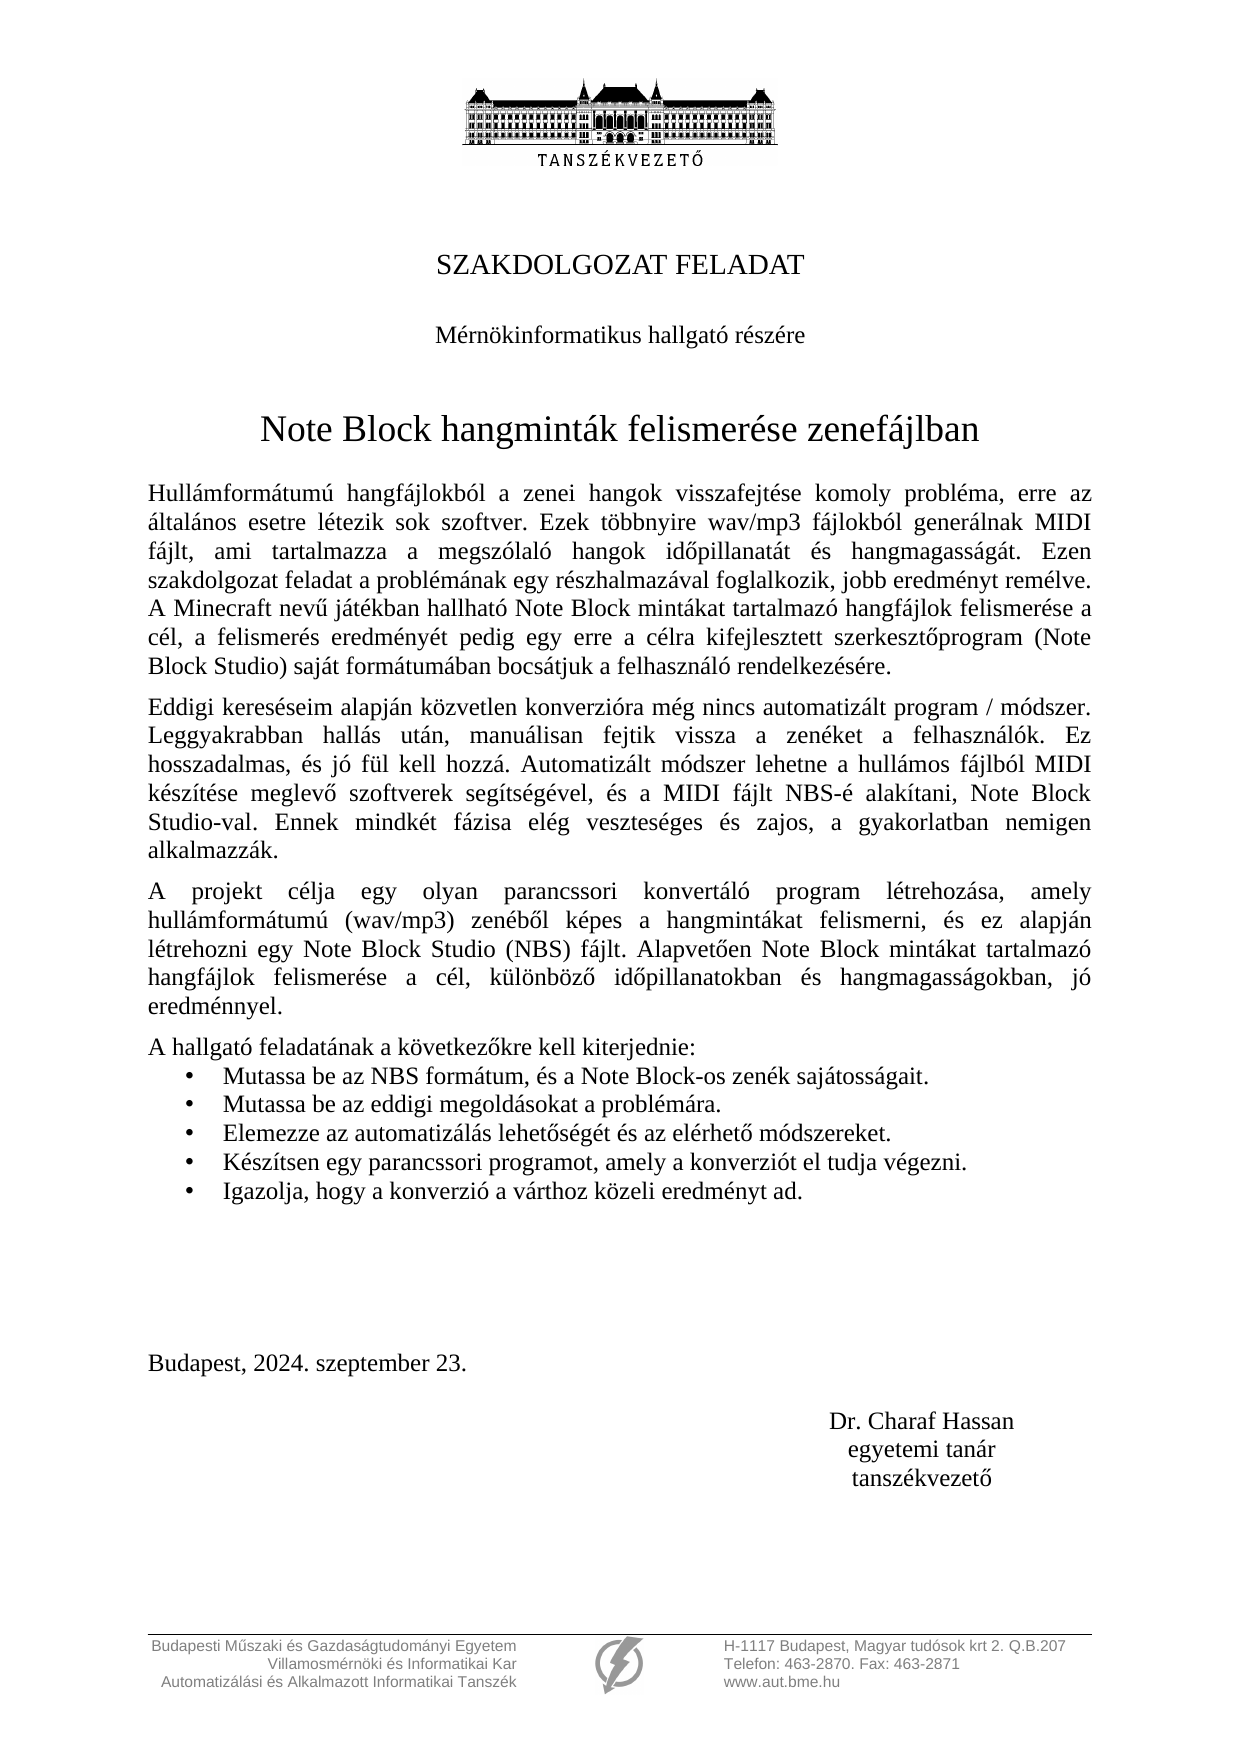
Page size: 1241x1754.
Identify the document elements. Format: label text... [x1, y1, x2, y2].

text Note Block hangminták felismerése zenefájlban [148, 407, 1092, 450]
picture [462, 78, 778, 166]
text A projekt célja egy olyan parancssori konvertáló program létrehozása, amely hullámformátumú (wav/mp3) zenéből képes a hangmintákat felismerni, és ez alapján létrehozni egy Note Block Studio (NBS) fájlt. Alapvetően Note Block mintákat tartalmazó hangfájlok felismerése a cél, különböző időpillanatokban és hangmagasságokban, jó eredménnyel. [148, 876, 1092, 1020]
list Mutassa be az eddigi megoldásokat a problémára. [185, 1089, 1092, 1118]
list Igazolja, hogy a konverzió a várthoz közeli eredményt ad. [185, 1176, 1092, 1204]
text Hullámformátumú hangfájlokból a zenei hangok visszafejtése komoly probléma, erre az általános esetre létezik sok szoftver. Ezek többnyire wav/mp3 fájlokból generálnak MIDI fájlt, ami tartalmazza a megszólaló hangok időpillanatát és hangmagasságát. Ezen szakdolgozat feladat a problémának egy részhalmazával foglalkozik, jobb eredményt remélve. A Minecraft nevű játékban hallható Note Block mintákat tartalmazó hangfájlok felismerése a cél, a felismerés eredményét pedig egy erre a célra kifejlesztett szerkesztőprogram (Note Block Studio) saját formátumában bocsátjuk a felhasználó rendelkezésére. [148, 478, 1092, 680]
list Készítsen egy parancssori programot, amely a konverziót el tudja végezni. [185, 1147, 1092, 1176]
title SZAKDOLGOZAT feladat [148, 247, 1092, 281]
list Mutassa be az NBS formátum, és a Note Block-os zenék sajátosságait. [185, 1061, 1092, 1089]
text Mérnökinformatikus hallgató részére [148, 320, 1092, 349]
text Dr. Charaf Hassan [738, 1406, 1092, 1434]
text Budapest, 2024. szeptember 23. [148, 1348, 1092, 1377]
list Elemezze az automatizálás lehetőségét és az elérhető módszereket. [185, 1118, 1092, 1147]
text tanszékvezető [738, 1463, 1092, 1492]
text Eddigi kereséseim alapján közvetlen konverzióra még nincs automatizált program / módszer. Leggyakrabban hallás után, manuálisan fejtik vissza a zenéket a felhasználók. Ez hosszadalmas, és jó fül kell hozzá. Automatizált módszer lehetne a hullámos fájlból MIDI készítése meglevő szoftverek segítségével, és a MIDI fájlt NBS-é alakítani, Note Block Studio-val. Ennek mindkét fázisa elég veszteséges és zajos, a gyakorlatban nemigen alkalmazzák. [148, 692, 1092, 864]
text A hallgató feladatának a következőkre kell kiterjednie: [148, 1032, 1092, 1061]
picture [594, 1635, 645, 1695]
text egyetemi tanár [738, 1434, 1092, 1463]
